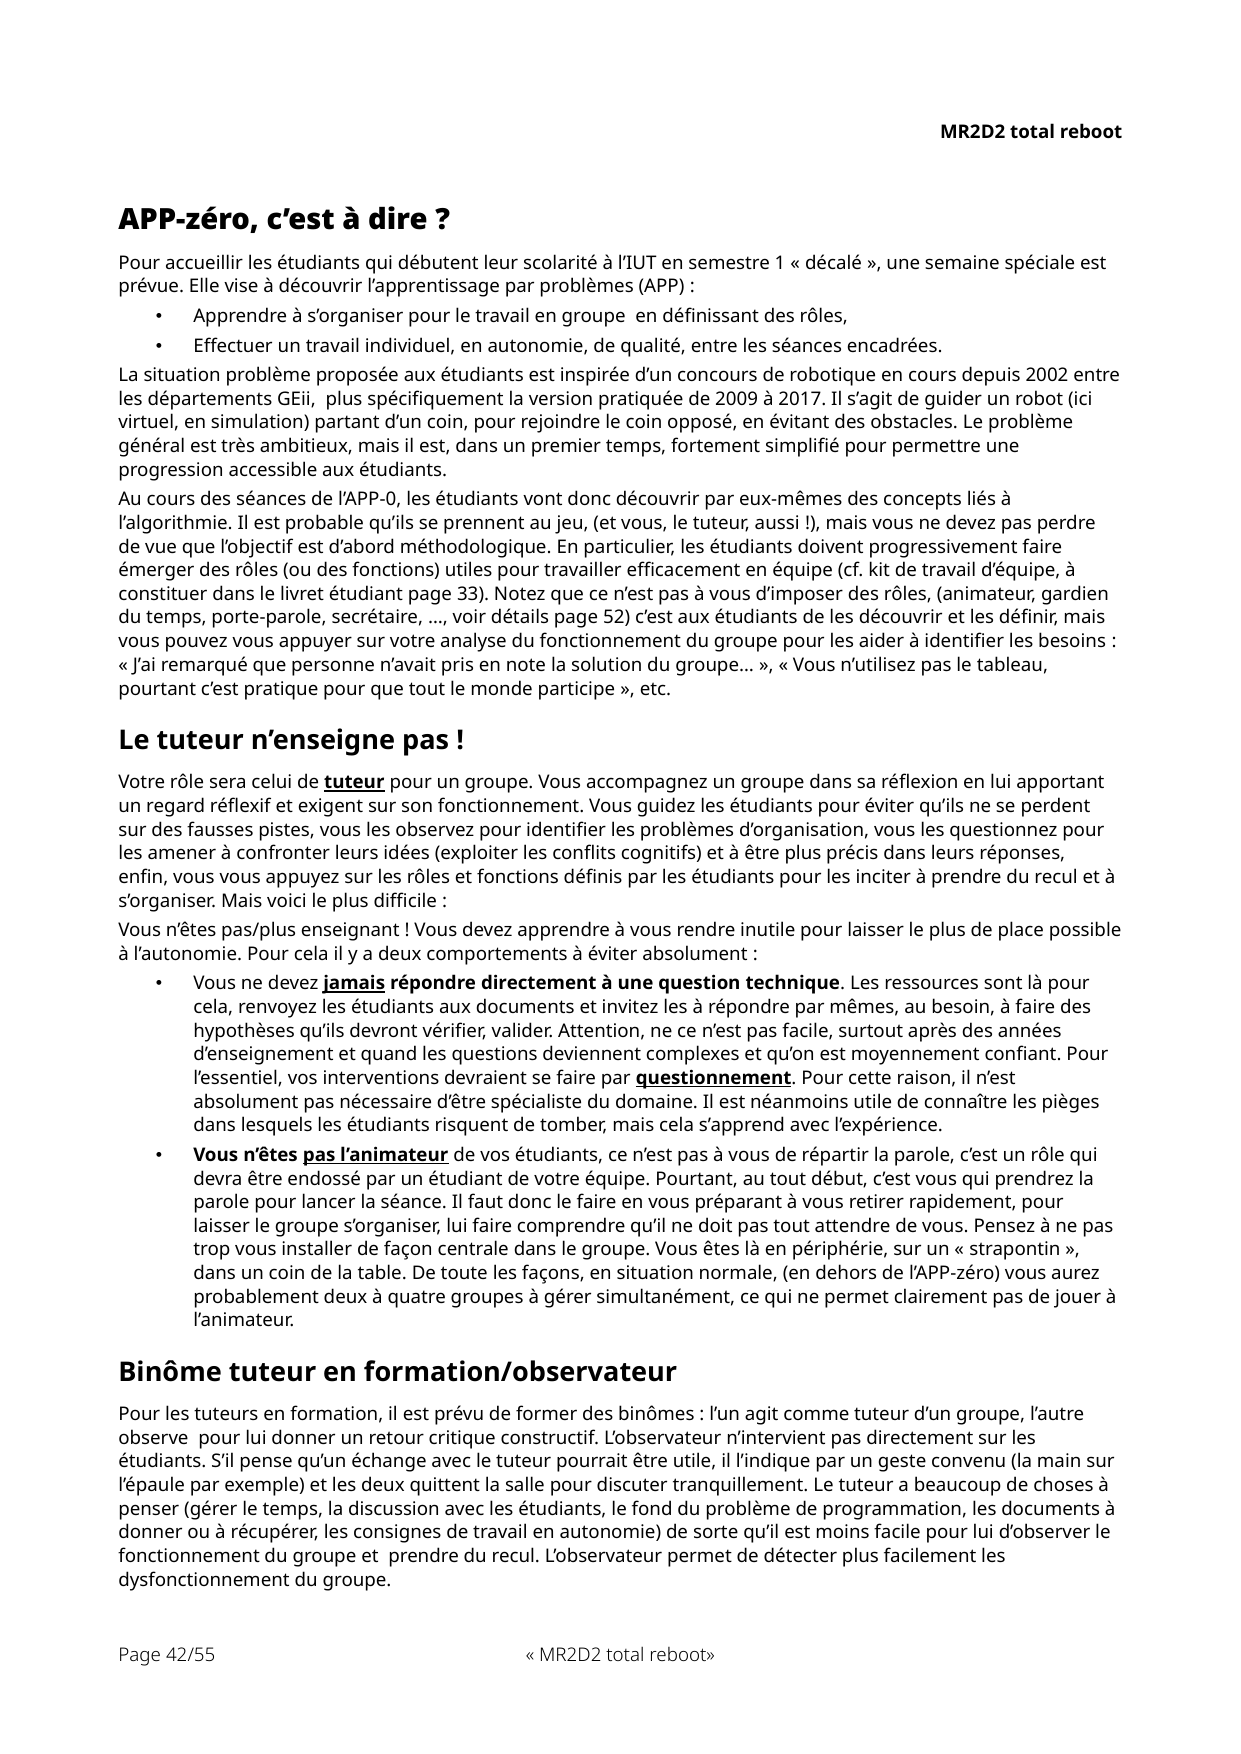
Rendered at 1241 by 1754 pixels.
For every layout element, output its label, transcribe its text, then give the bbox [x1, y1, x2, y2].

list Vous n’êtes pas l’animateur de vos étudiants, ce n’est pas à vous de répartir la parole, c’est un rôle qui devra être endossé par un étudiant de votre équipe. Pourtant, au tout début, c’est vous qui prendrez la parole pour lancer la séance. Il faut donc le faire en vous préparant à vous retirer rapidement, pour laisser le groupe s’organiser, lui faire comprendre qu’il ne doit pas tout attendre de vous. Pensez à ne pas trop vous installer de façon centrale dans le groupe. Vous êtes là en périphérie, sur un « strapontin », dans un coin de la table. De toute les façons, en situation normale, (en dehors de l’APP-zéro) vous aurez probablement deux à quatre groupes à gérer simultanément, ce qui ne permet clairement pas de jouer à l’animateur. [156, 1142, 1122, 1332]
subtitle Le tuteur n’enseigne pas ! [118, 721, 1122, 757]
text Au cours des séances de l’APP-0, les étudiants vont donc découvrir par eux-mêmes des concepts liés à l’algorithmie. Il est probable qu’ils se prennent au jeu, (et vous, le tuteur, aussi !), mais vous ne devez pas perdre de vue que l’objectif est d’abord méthodologique. En particulier, les étudiants doivent progressivement faire émerger des rôles (ou des fonctions) utiles pour travailler efficacement en équipe (cf. kit de travail d’équipe, à constituer dans le livret étudiant page 32). Notez que ce n’est pas à vous d’imposer des rôles, (animateur, gardien du temps, porte-parole, secrétaire, …, voir détails page 49) c’est aux étudiants de les découvrir et les définir, mais vous pouvez vous appuyer sur votre analyse du fonctionnement du groupe pour les aider à identifier les besoins : « J’ai remarqué que personne n’avait pris en note la solution du groupe… », « Vous n’utilisez pas le tableau, pourtant c’est pratique pour que tout le monde participe », etc. [118, 487, 1122, 700]
subtitle Binôme tuteur en formation/observateur [118, 1352, 1122, 1389]
subtitle APP-zéro, c’est à dire ? [118, 198, 1122, 238]
text La situation problème proposée aux étudiants est inspirée d’un concours de robotique en cours depuis 2002 entre les départements GEii, plus spécifiquement la version pratiquée de 2009 à 2017. Il s’agit de guider un robot (ici virtuel, en simulation) partant d’un coin, pour rejoindre le coin opposé, en évitant des obstacles. Le problème général est très ambitieux, mais il est, dans un premier temps, fortement simplifié pour permettre une progression accessible aux étudiants. [118, 363, 1122, 481]
text Votre rôle sera celui de tuteur pour un groupe. Vous accompagnez un groupe dans sa réflexion en lui apportant un regard réflexif et exigent sur son fonctionnement. Vous guidez les étudiants pour éviter qu’ils ne se perdent sur des fausses pistes, vous les observez pour identifier les problèmes d’organisation, vous les questionnez pour les amener à confronter leurs idées (exploiter les conflits cognitifs) et à être plus précis dans leurs réponses, enfin, vous vous appuyez sur les rôles et fonctions définis par les étudiants pour les inciter à prendre du recul et à s’organiser. Mais voici le plus difficile : [118, 770, 1122, 912]
list Vous ne devez jamais répondre directement à une question technique. Les ressources sont là pour cela, renvoyez les étudiants aux documents et invitez les à répondre par mêmes, au besoin, à faire des hypothèses qu’ils devront vérifier, valider. Attention, ne ce n’est pas facile, surtout après des années d’enseignement et quand les questions deviennent complexes et qu’on est moyennement confiant. Pour l’essentiel, vos interventions devraient se faire par questionnement. Pour cette raison, il n’est absolument pas nécessaire d’être spécialiste du domaine. Il est néanmoins utile de connaître les pièges dans lesquels les étudiants risquent de tomber, mais cela s’apprend avec l’expérience. [156, 971, 1122, 1136]
list Effectuer un travail individuel, en autonomie, de qualité, entre les séances encadrées. [156, 333, 1122, 357]
text Pour accueillir les étudiants qui débutent leur scolarité à l’IUT en semestre 1 « décalé », une semaine spéciale est prévue. Elle vise à découvrir l’apprentissage par problèmes (APP) : [118, 250, 1122, 298]
text Pour les tuteurs en formation, il est prévu de former des binômes : l’un agit comme tuteur d’un groupe, l’autre observe pour lui donner un retour critique constructif. L’observateur n’intervient pas directement sur les étudiants. S’il pense qu’un échange avec le tuteur pourrait être utile, il l’indique par un geste convenu (la main sur l’épaule par exemple) et les deux quittent la salle pour discuter tranquillement. Le tuteur a beaucoup de choses à penser (gérer le temps, la discussion avec les étudiants, le fond du problème de programmation, les documents à donner ou à récupérer, les consignes de travail en autonomie) de sorte qu’il est moins facile pour lui d’observer le fonctionnement du groupe et prendre du recul. L’observateur permet de détecter plus facilement les dysfonctionnement du groupe. [118, 1402, 1122, 1591]
list Apprendre à s’organiser pour le travail en groupe en définissant des rôles, [156, 303, 1122, 327]
text Vous n’êtes pas/plus enseignant ! Vous devez apprendre à vous rendre inutile pour laisser le plus de place possible à l’autonomie. Pour cela il y a deux comportements à éviter absolument : [118, 918, 1122, 965]
